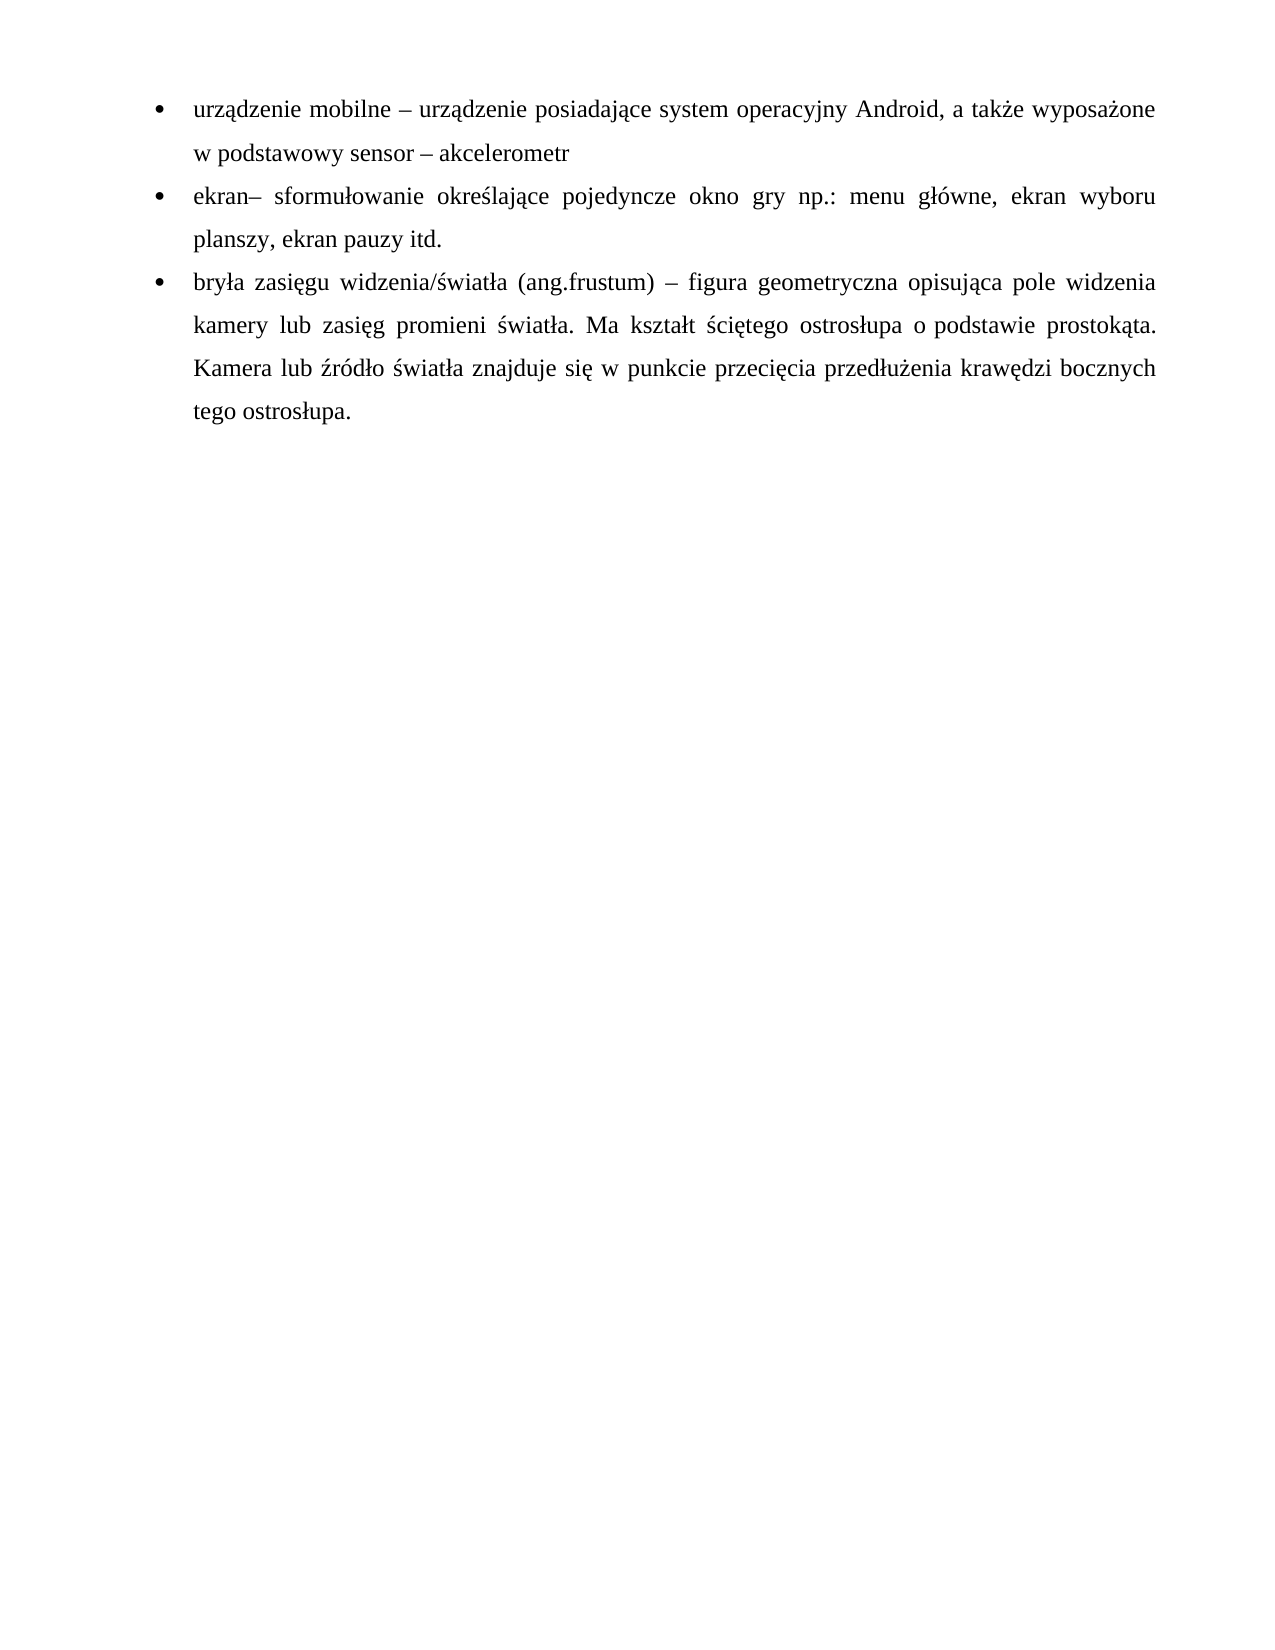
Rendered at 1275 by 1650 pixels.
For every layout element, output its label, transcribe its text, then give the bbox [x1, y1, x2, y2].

list bryła zasięgu widzenia/światła (ang.frustum) – figura geometryczna opisująca pole widzenia kamery lub zasięg promieni światła. Ma kształt ściętego ostrosłupa o podstawie prostokąta. Kamera lub źródło światła znajduje się w punkcie przecięcia przedłużenia krawędzi bocznych tego ostrosłupa. [156, 267, 1157, 425]
list urządzenie mobilne – urządzenie posiadające system operacyjny Android, a także wyposażone w podstawowy sensor – akcelerometr [156, 94, 1157, 166]
list ekran– sformułowanie określające pojedyncze okno gry np.: menu główne, ekran wyboru planszy, ekran pauzy itd. [156, 181, 1157, 253]
